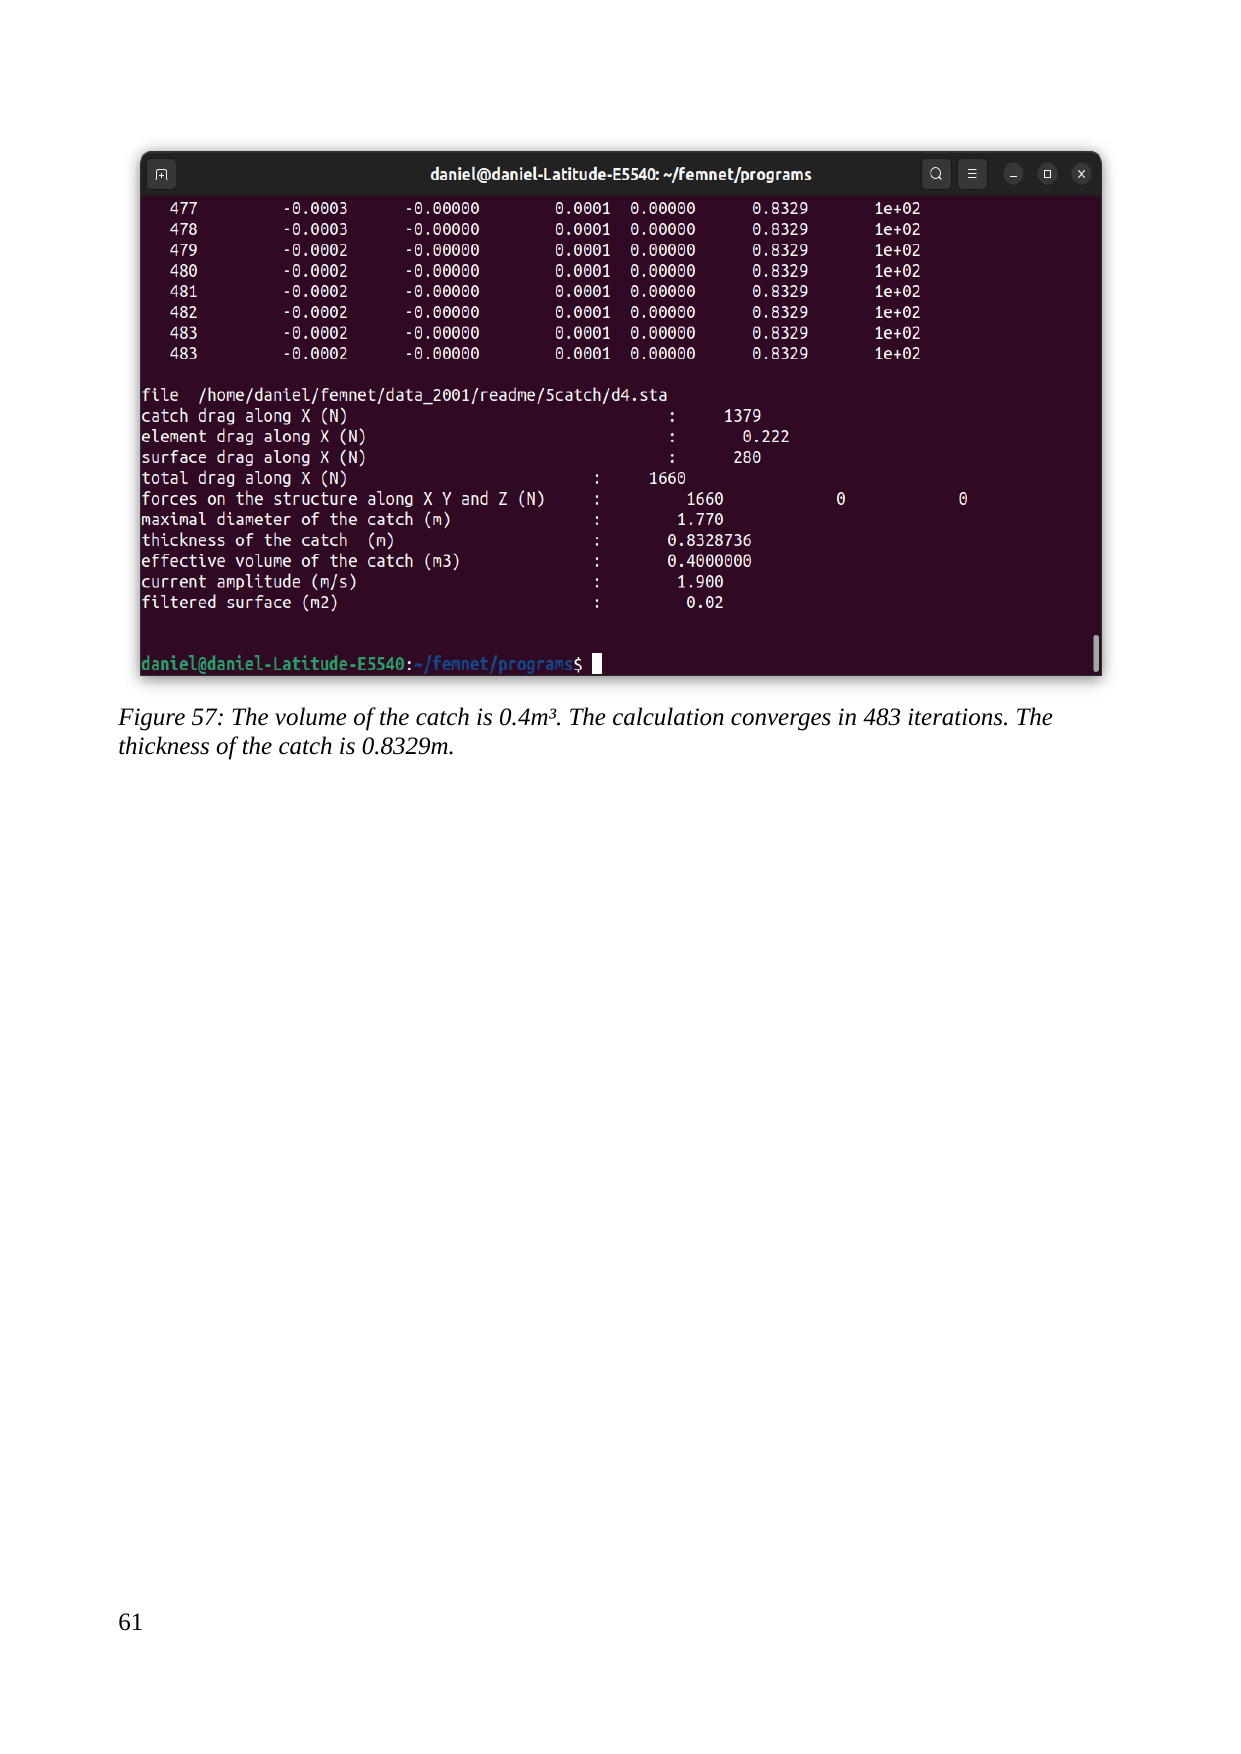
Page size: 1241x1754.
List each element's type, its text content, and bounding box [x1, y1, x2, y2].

picture [118, 130, 1123, 702]
text Figure 57: The volume of the catch is 0.4m³. The calculation converges in 483 iterations. The thickness of the catch is 0.8329m. [118, 702, 1122, 759]
